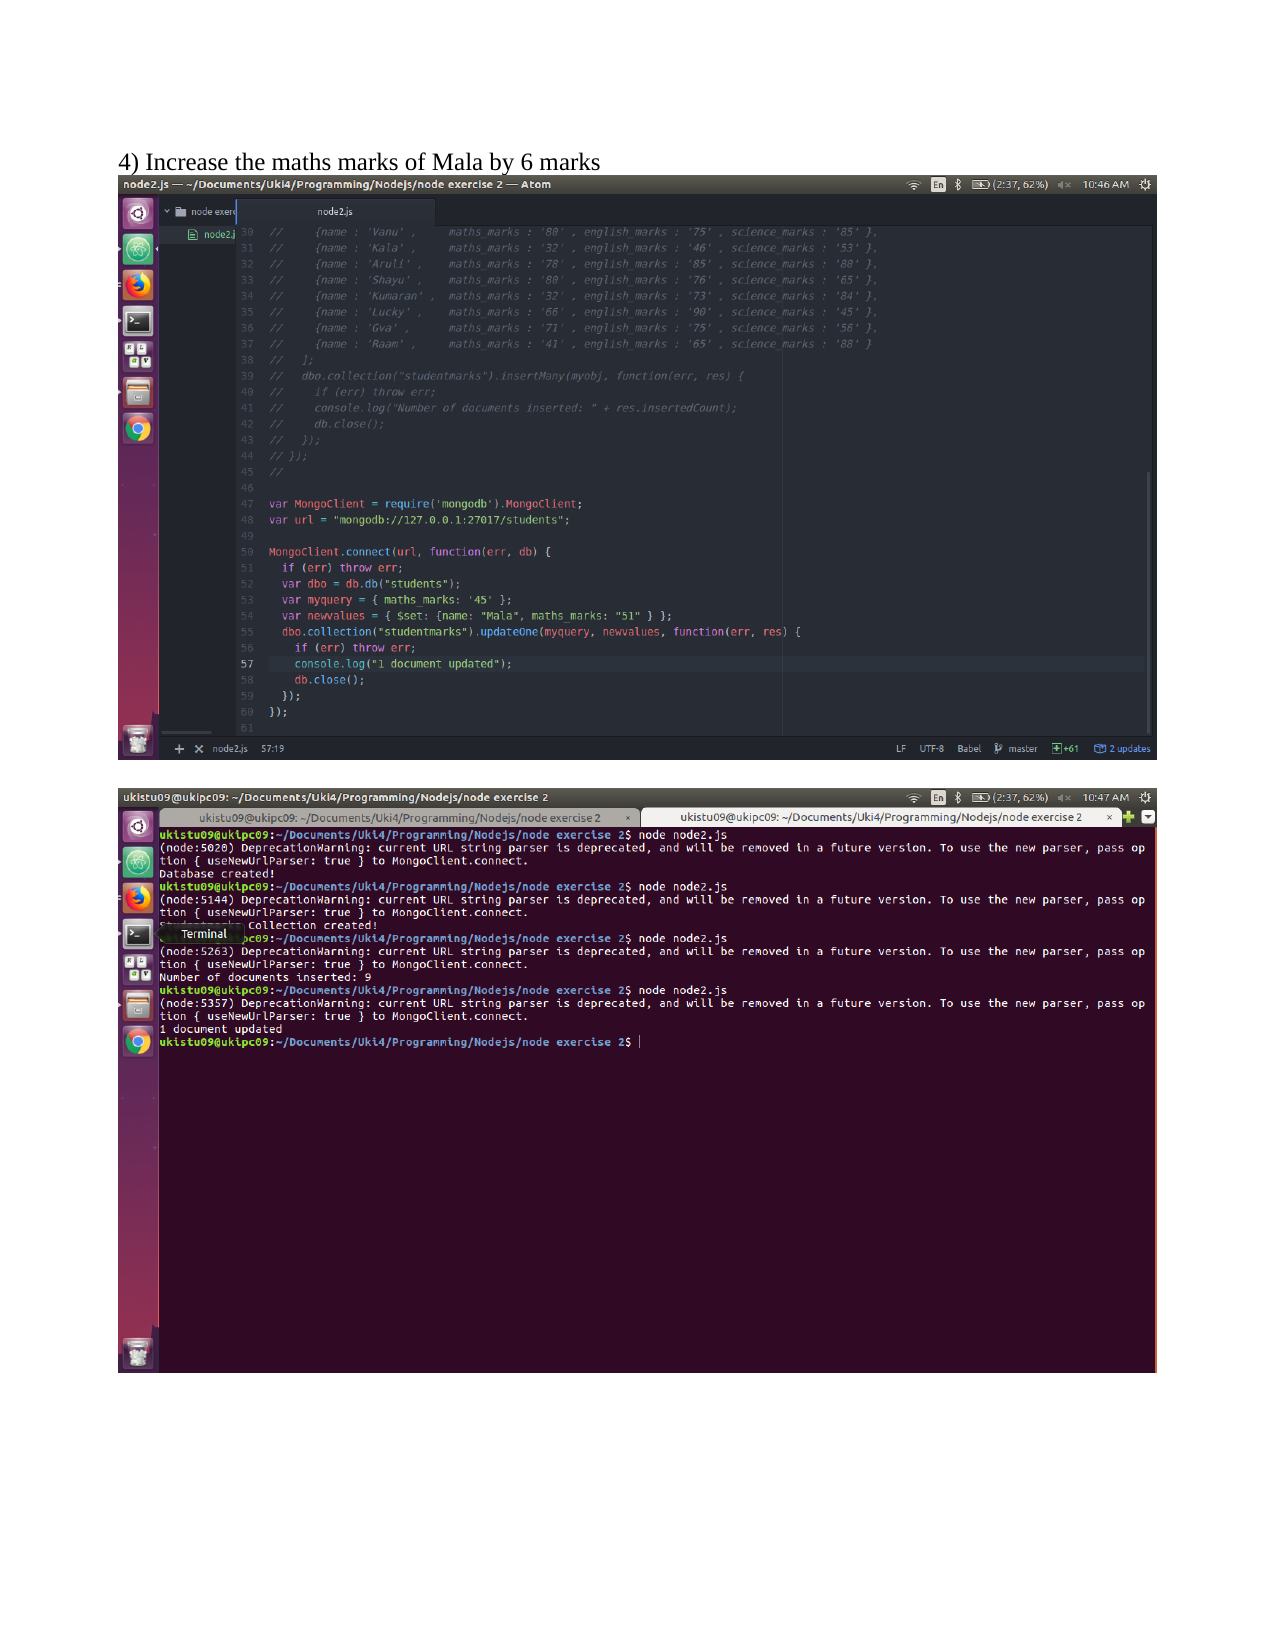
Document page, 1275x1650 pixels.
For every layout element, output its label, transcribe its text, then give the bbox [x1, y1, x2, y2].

text 4) Increase the maths marks of Mala by 6 marks [118, 147, 1157, 175]
picture [118, 175, 1157, 760]
picture [118, 788, 1157, 1373]
